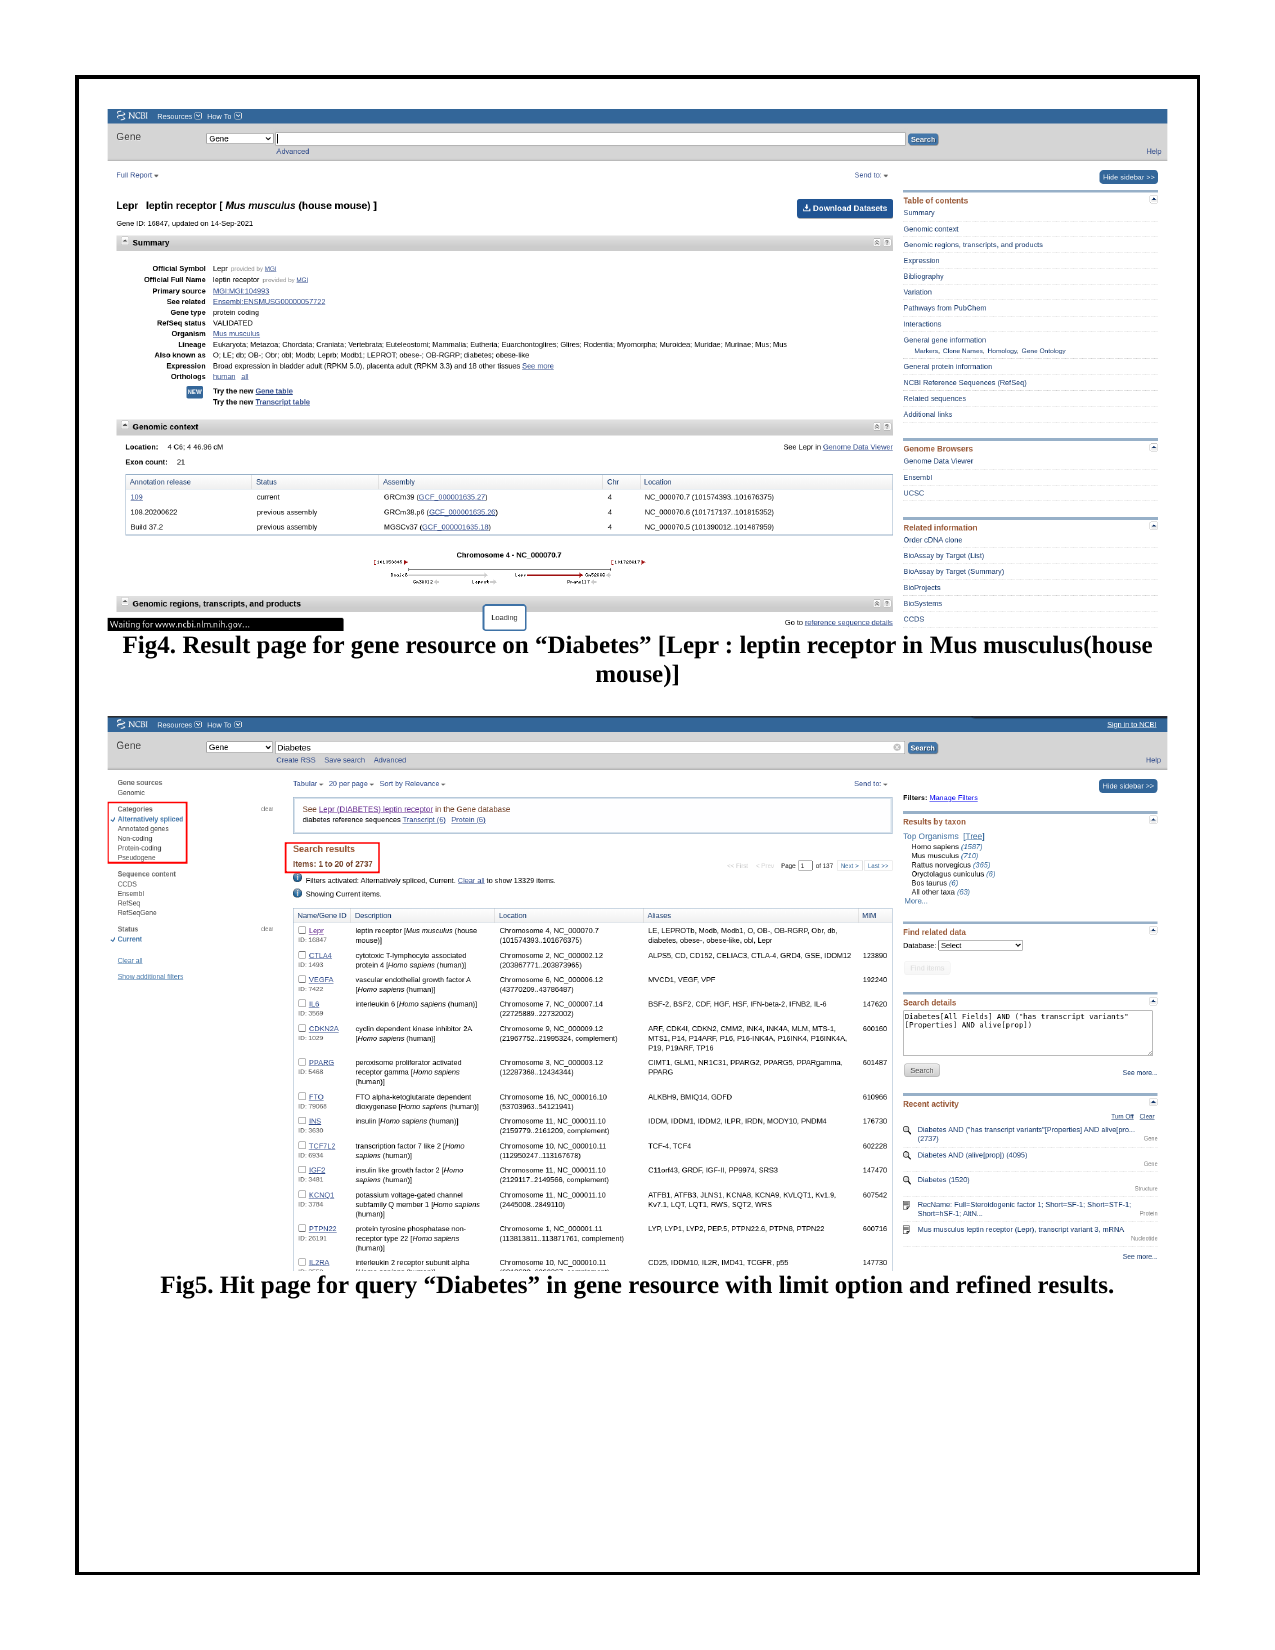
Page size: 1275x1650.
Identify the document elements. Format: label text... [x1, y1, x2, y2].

picture [107, 716, 1168, 1271]
text Fig4. Result page for gene resource on “Diabetes” [Lepr : leptin receptor in Mus musculus(house mouse)] [108, 631, 1167, 688]
text Fig5. Hit page for query “Diabetes” in gene resource with limit option and refined results. [108, 1271, 1167, 1299]
picture [107, 109, 1168, 631]
